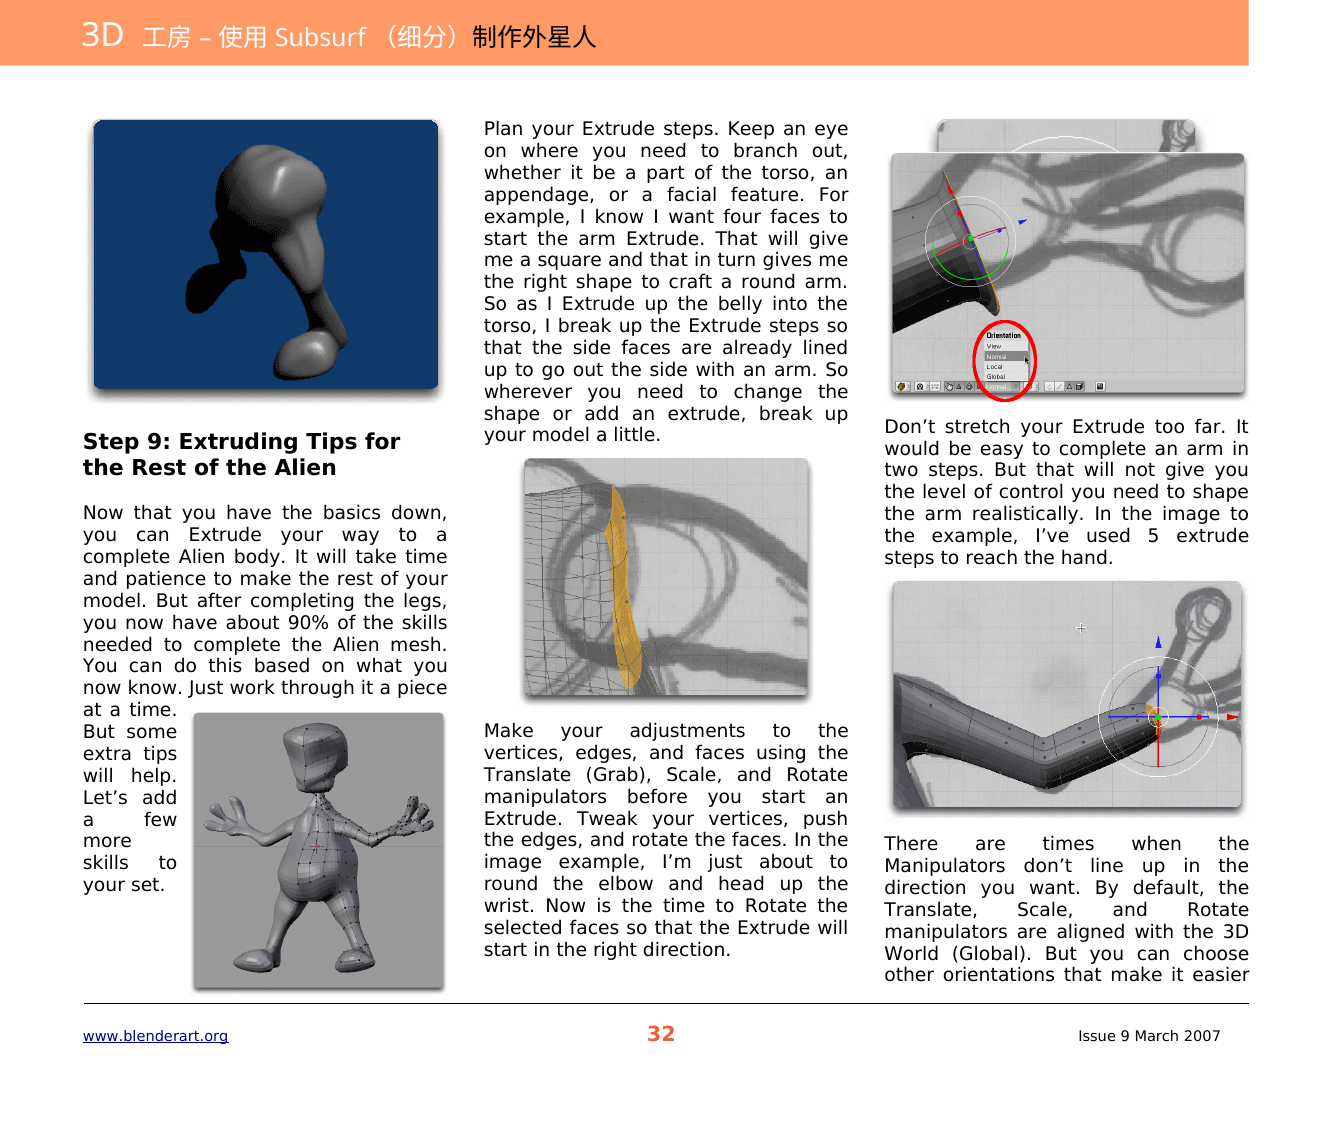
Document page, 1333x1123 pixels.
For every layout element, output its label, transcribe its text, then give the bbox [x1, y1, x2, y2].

text Now that you have the basics down, you can Extrude your way to a complete Alien body. It will take time and patience to make the rest of your model. But after completing the legs, you now have about 90% of the skills needed to complete the Alien mesh. You can do this based on what you now know. Just work through it a piece at a time. But some extra tips will help. Let’s add a few more skills to your set. [83, 502, 448, 896]
text There are times when the Manipulators don’t line up in the direction you want. By default, the Translate, Scale, and Rotate manipulators are aligned with the 3D World (Global). But you can choose other orientations that make it easier [884, 822, 1249, 986]
text Plan your Extrude steps. Keep an eye on where you need to branch out, whether it be a part of the torso, an appendage, or a facial feature. For example, I know I want four faces to start the arm Extrude. That will give me a square and that in turn gives me the right shape to craft a round arm. So as I Extrude up the belly into the torso, I break up the Extrude steps so that the side faces are already lined up to go out the side with an arm. So wherever you need to change the shape or add an extrude, break up your model a little. [483, 118, 849, 446]
picture [517, 458, 815, 709]
picture [189, 712, 448, 996]
text Step 9: Extruding Tips for the Rest of the Alien [83, 429, 448, 481]
picture [885, 118, 1251, 404]
picture [82, 118, 448, 408]
text Don’t stretch your Extrude too far. It would be easy to complete an arm in two steps. But that will not give you the level of control you need to shape the arm realistically. In the image to the example, I’ve used 5 extrude steps to reach the hand. [884, 118, 1249, 569]
text Make your adjustments to the vertices, edges, and faces using the Translate (Grab), Scale, and Rotate manipulators before you start an Extrude. Tweak your vertices, push the edges, and rotate the faces. In the image example, I’m just about to round the elbow and head up the wrist. Now is the time to Rotate the selected faces so that the Extrude will start in the right direction. [483, 446, 849, 961]
picture [884, 580, 1250, 822]
